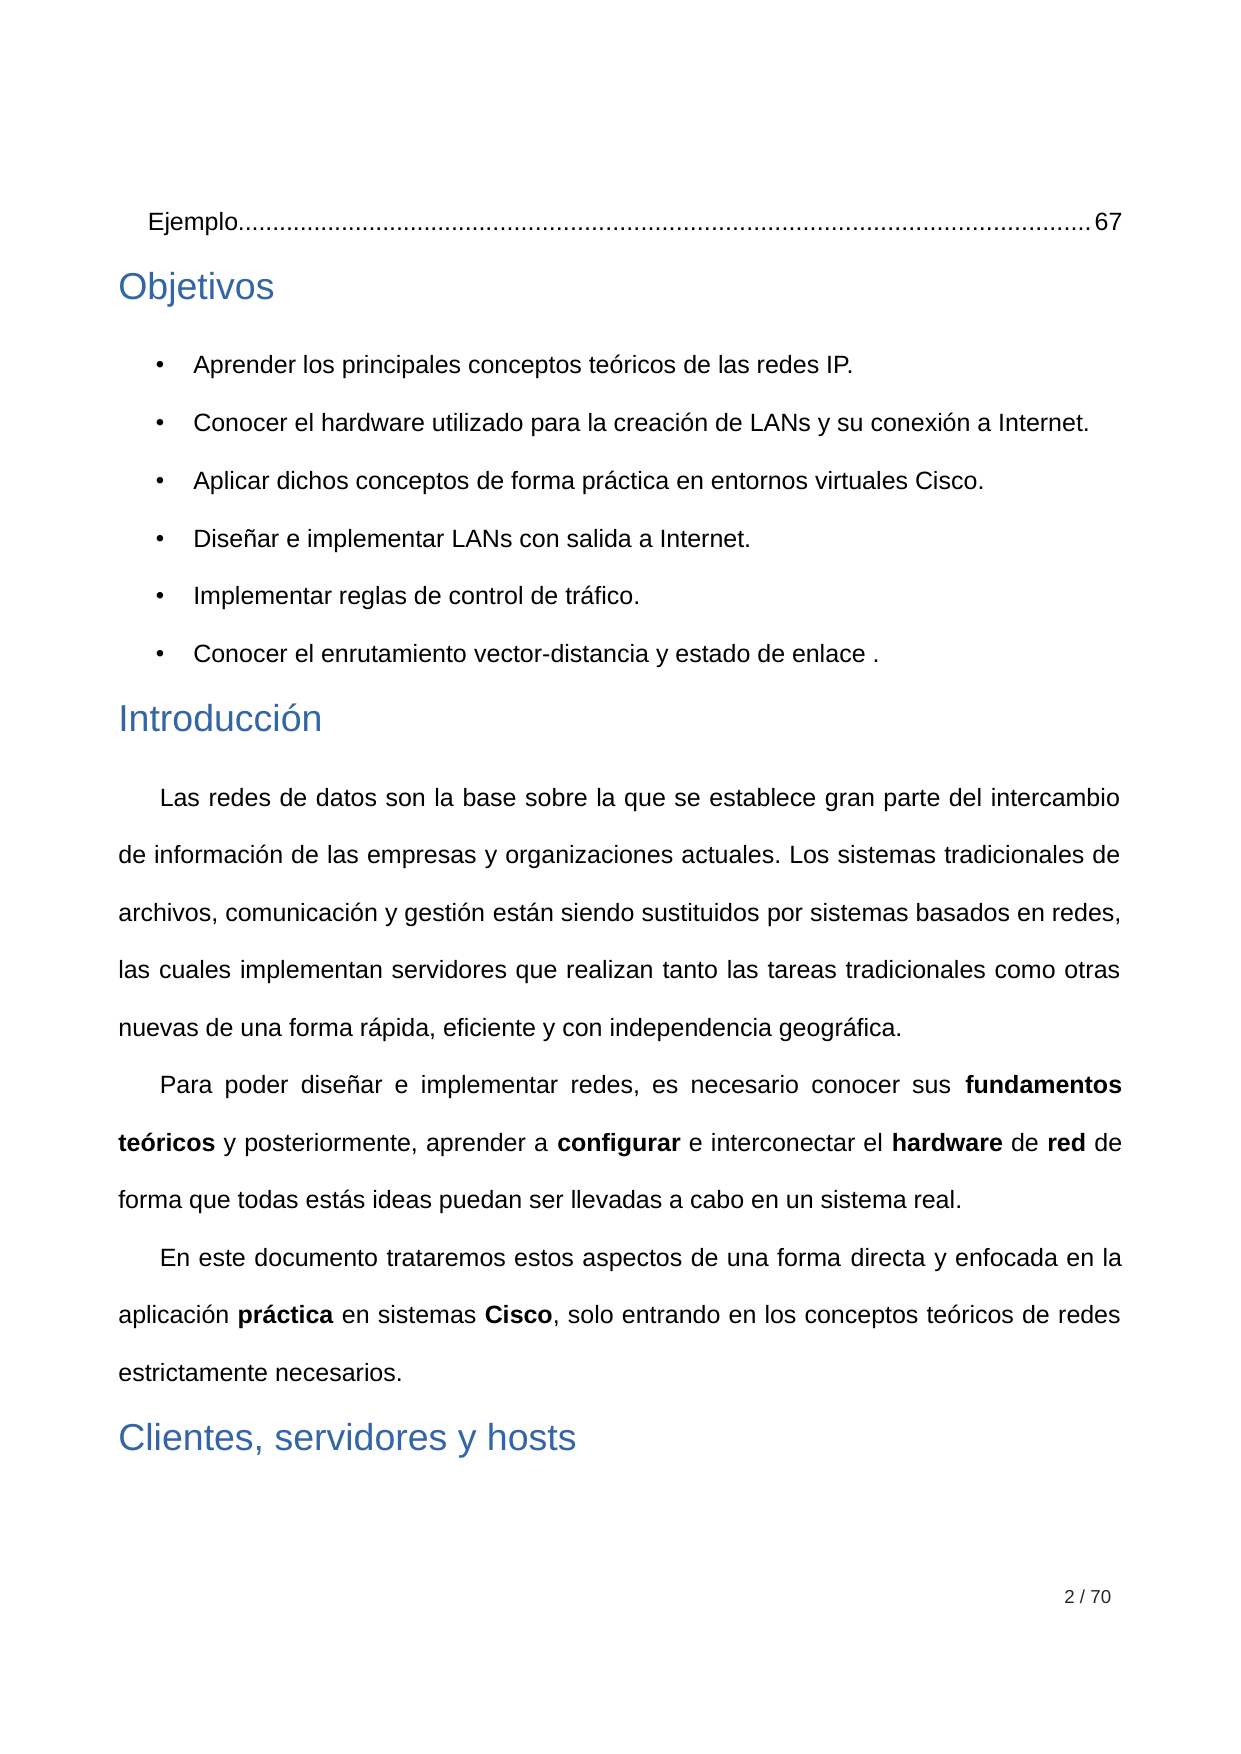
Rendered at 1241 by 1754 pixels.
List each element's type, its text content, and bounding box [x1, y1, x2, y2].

list Diseñar e implementar LANs con salida a Internet. [156, 523, 1122, 552]
text Ejemplo 67 [148, 207, 1122, 235]
list Implementar reglas de control de tráfico. [156, 581, 1122, 610]
text Objetivos [118, 264, 1122, 307]
list Conocer el hardware utilizado para la creación de LANs y su conexión a Internet. [156, 408, 1122, 437]
text Introducción [118, 697, 1122, 740]
text Clientes, servidores y hosts [118, 1415, 1122, 1458]
text En este documento trataremos estos aspectos de una forma directa y enfocada en la aplicación práctica en sistemas Cisco, solo entrando en los conceptos teóricos de redes estrictamente necesarios. [118, 1243, 1122, 1387]
text Las redes de datos son la base sobre la que se establece gran parte del intercambio de información de las empresas y organizaciones actuales. Los sistemas tradicionales de archivos, comunicación y gestión están siendo sustituidos por sistemas basados en redes, las cuales implementan servidores que realizan tanto las tareas tradicionales como otras nuevas de una forma rápida, eficiente y con independencia geográfica. [118, 783, 1122, 1042]
text Para poder diseñar e implementar redes, es necesario conocer sus fundamentos teóricos y posteriormente, aprender a configurar e interconectar el hardware de red de forma que todas estás ideas puedan ser llevadas a cabo en un sistema real. [118, 1070, 1122, 1214]
list Aprender los principales conceptos teóricos de las redes IP. [156, 350, 1122, 379]
list Conocer el enrutamiento vector-distancia y estado de enlace . [156, 639, 1122, 668]
list Aplicar dichos conceptos de forma práctica en entornos virtuales Cisco. [156, 466, 1122, 495]
